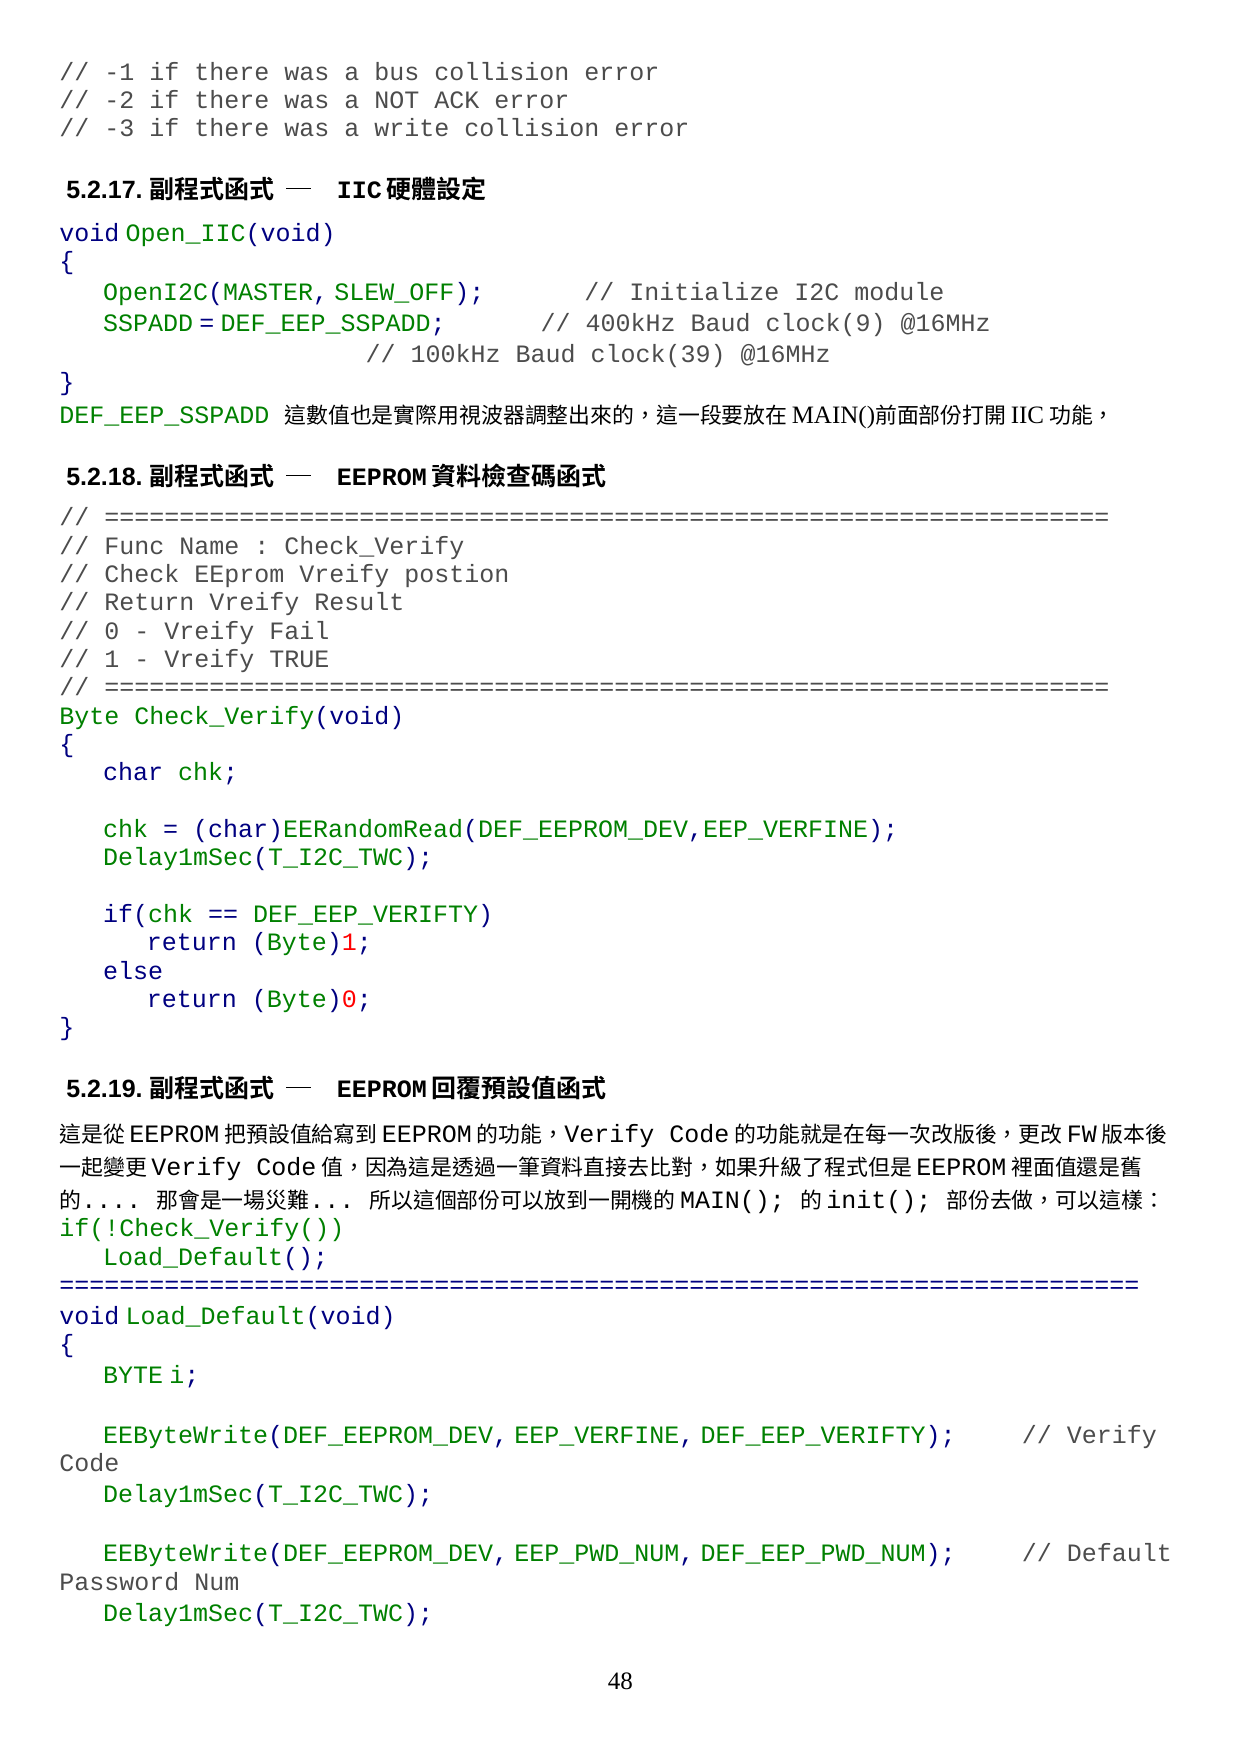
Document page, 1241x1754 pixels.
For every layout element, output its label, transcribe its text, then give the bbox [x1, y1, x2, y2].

text // Check EEprom Vreify postion [59, 562, 1181, 590]
text DEF_EEP_SSPADD 這數值也是實際用視波器調整出來的，這一段要放在MAIN()前面部份打開IIC功能， [59, 398, 1181, 431]
text } [59, 370, 1181, 398]
text // 1 - Vreify TRUE [59, 647, 1181, 675]
text // -2 if there was a NOT ACK error [59, 87, 1181, 116]
text // -1 if there was a bus collision error [59, 59, 1181, 87]
text chk = (char)EERandomRead(DEF_EEPROM_DEV,EEP_VERFINE); [59, 817, 1181, 845]
subtitle 副程式函式 ─ EEPROM回覆預設值函式 [59, 1068, 1181, 1105]
text EEByteWrite(DEF_EEPROM_DEV, EEP_PWD_NUM, DEF_EEP_PWD_NUM); // Default Password Num [59, 1538, 1181, 1598]
text // -3 if there was a write collision error [59, 116, 1181, 144]
text } [59, 1015, 1181, 1043]
text Delay1mSec(T_I2C_TWC); [59, 1479, 1181, 1510]
text return (Byte)0; [59, 987, 1181, 1015]
text // Return Vreify Result [59, 590, 1181, 618]
text { [59, 249, 1181, 277]
text SSPADD = DEF_EEP_SSPADD; // 400kHz Baud clock(9) @16MHz [59, 308, 1181, 339]
text // =================================================================== [59, 675, 1181, 703]
text // 100kHz Baud clock(39) @16MHz [59, 339, 1181, 370]
text if(!Check_Verify()) [59, 1216, 1181, 1244]
text Byte Check_Verify(void) [59, 703, 1181, 732]
text EEByteWrite(DEF_EEPROM_DEV, EEP_VERFINE, DEF_EEP_VERIFTY); // Verify Code [59, 1420, 1181, 1479]
text 這是從EEPROM把預設值給寫到EEPROM的功能，Verify Code的功能就是在每一次改版後，更改FW版本後一起變更Verify Code值，因為這是透過一筆資料直接去比對，如果升級了程式但是EEPROM裡面值還是舊的.... 那會是一場災難... 所以這個部份可以放到一開機的MAIN(); 的init(); 部份去做，可以這樣： [59, 1117, 1181, 1216]
text BYTE i; [59, 1360, 1181, 1391]
text Delay1mSec(T_I2C_TWC); [59, 845, 1181, 873]
text OpenI2C(MASTER, SLEW_OFF); // Initialize I2C module [59, 277, 1181, 308]
text Load_Default(); [59, 1244, 1181, 1273]
text return (Byte)1; [59, 930, 1181, 958]
text // Func Name : Check_Verify [59, 533, 1181, 562]
text else [59, 958, 1181, 987]
text if(chk == DEF_EEP_VERIFTY) [59, 902, 1181, 930]
text { [59, 732, 1181, 760]
text void Open_IIC(void) [59, 218, 1181, 249]
text { [59, 1332, 1181, 1360]
subtitle 副程式函式 ─ IIC硬體設定 [59, 169, 1181, 206]
text // 0 - Vreify Fail [59, 618, 1181, 647]
subtitle 副程式函式 ─ EEPROM資料檢查碼函式 [59, 456, 1181, 492]
text Delay1mSec(T_I2C_TWC); [59, 1598, 1181, 1628]
text char chk; [59, 760, 1181, 788]
text void Load_Default(void) [59, 1301, 1181, 1332]
text // =================================================================== [59, 505, 1181, 533]
text ======================================================================== [59, 1273, 1181, 1301]
